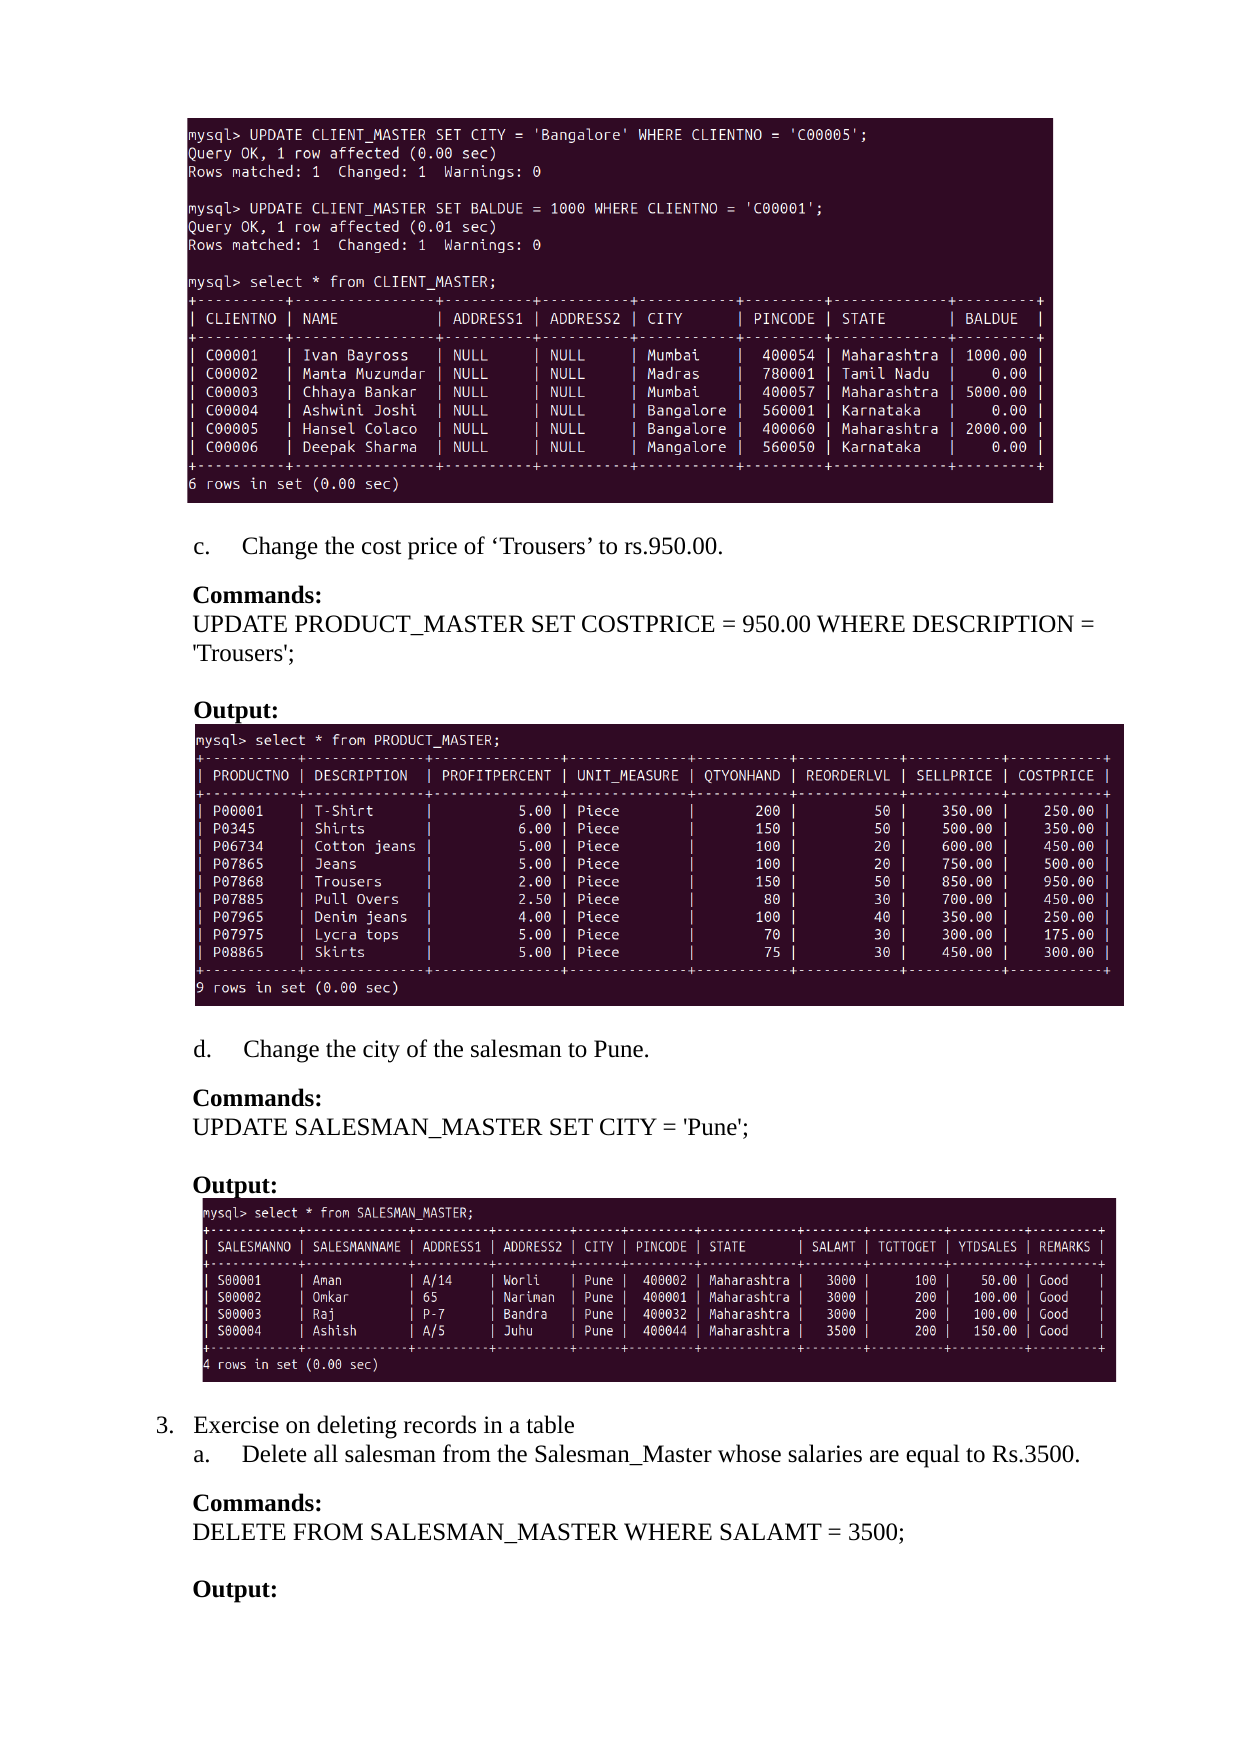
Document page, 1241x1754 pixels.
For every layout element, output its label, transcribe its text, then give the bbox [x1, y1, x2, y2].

text Output: [118, 1170, 1122, 1198]
text DELETE FROM SALESMAN_MASTER WHERE SALAMT = 3500; [118, 1517, 1122, 1546]
list d. Change the city of the salesman to Pune. [193, 724, 1122, 1063]
picture [187, 118, 1054, 503]
list c. Change the cost price of ‘Trousers’ to rs.950.00. [193, 118, 1122, 560]
picture [195, 724, 1124, 1006]
text Commands: [118, 581, 1122, 609]
list Output: [193, 696, 1122, 724]
text UPDATE PRODUCT_MASTER SET COSTPRICE = 950.00 WHERE DESCRIPTION = 'Trousers'; [118, 609, 1122, 667]
list Exercise on deleting records in a table a. Delete all salesman from the Salesman_Master whose salaries are equal to Rs.3500. [156, 1410, 1122, 1467]
text Commands: [118, 1083, 1122, 1112]
text Commands: [118, 1488, 1122, 1517]
text UPDATE SALESMAN_MASTER SET CITY = 'Pune'; [118, 1112, 1122, 1141]
picture [202, 1198, 1117, 1382]
text Output: [118, 1574, 1122, 1603]
